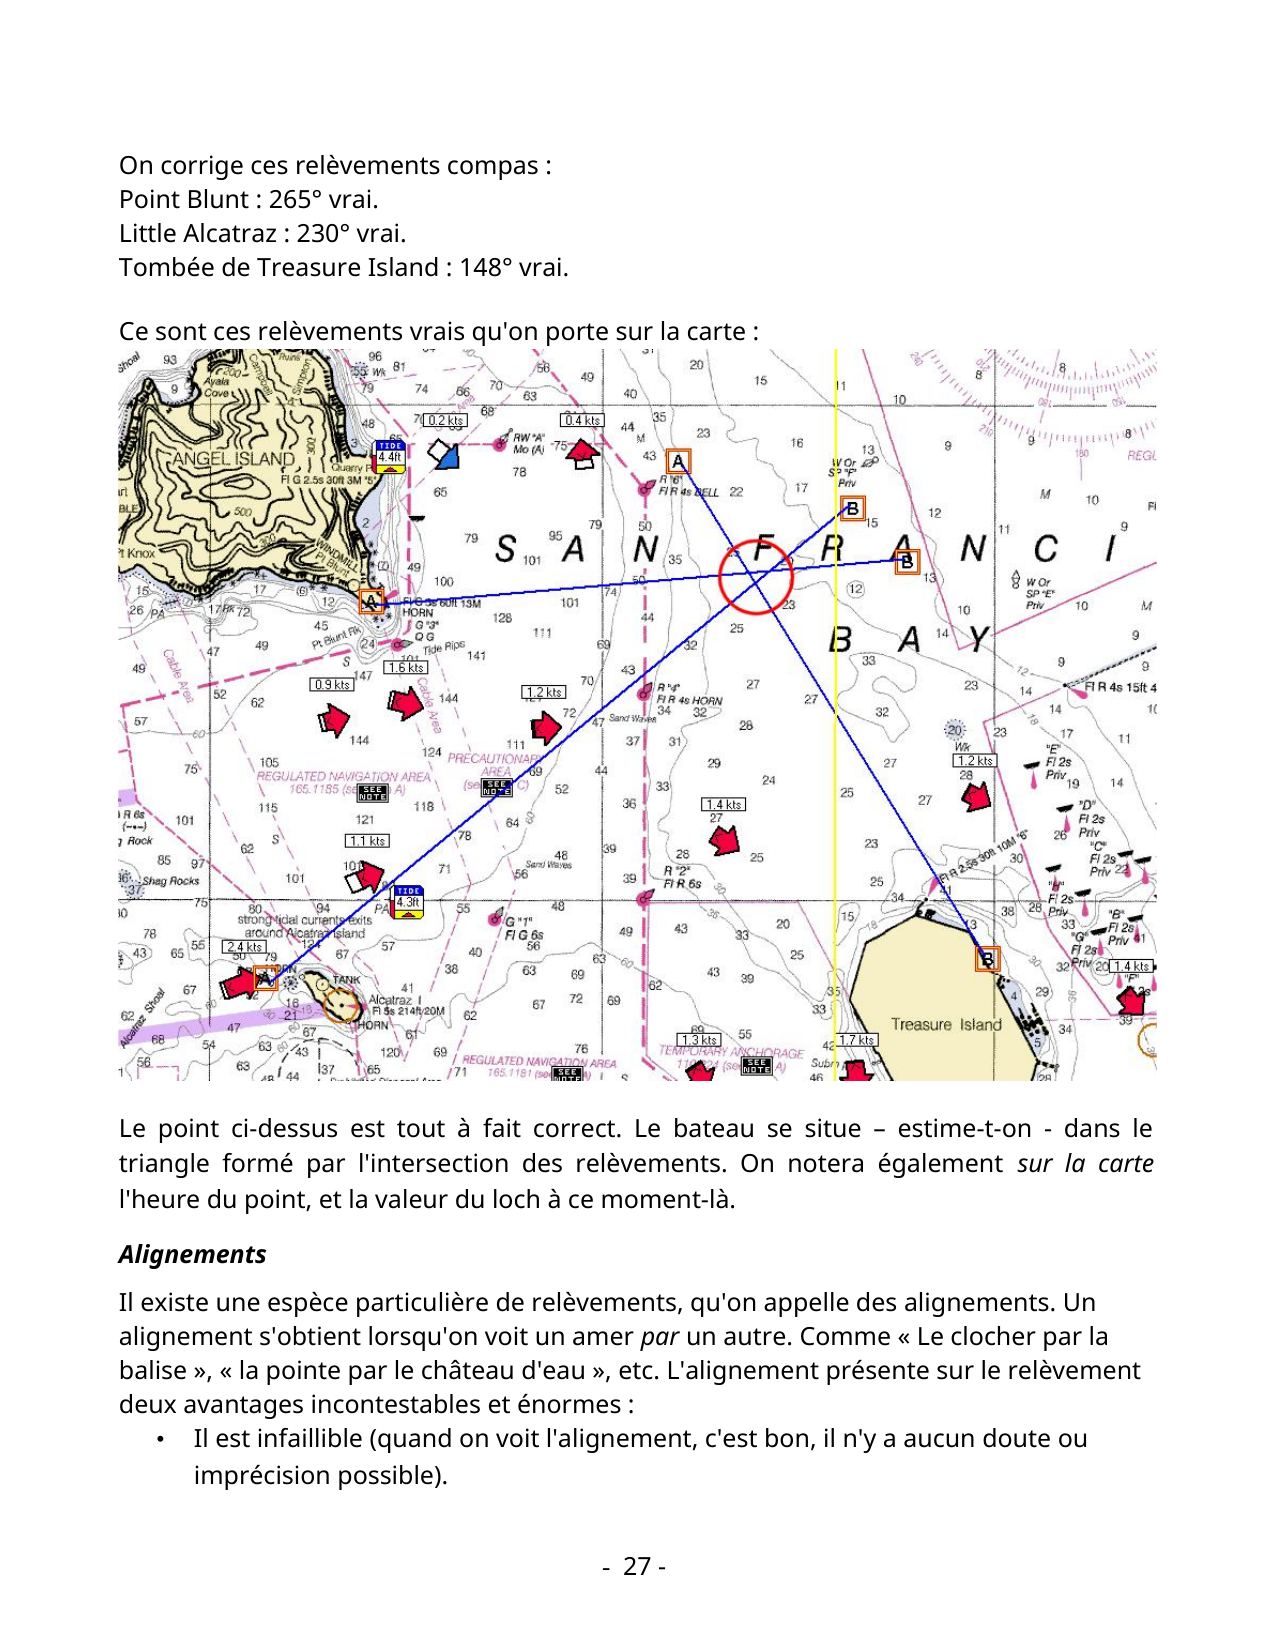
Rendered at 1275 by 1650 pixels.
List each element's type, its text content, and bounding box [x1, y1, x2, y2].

text Alignements [119, 1237, 1156, 1271]
text Le point ci-dessus est tout à fait correct. Le bateau se situe – estime-t-on - dans le triangle formé par l'intersection des relèvements. On notera également sur la carte l'heure du point, et la valeur du loch à ce moment-là. [119, 1110, 1154, 1216]
text Point Blunt : 265° vrai. [119, 181, 1156, 216]
text Little Alcatraz : 230° vrai. [119, 216, 1156, 249]
text Il existe une espèce particulière de relèvements, qu'on appelle des alignements. Un alignement s'obtient lorsqu'on voit un amer par un autre. Comme « Le clocher par la balise », « la pointe par le château d'eau », etc. L'alignement présente sur le relèvement deux avantages incontestables et énormes : [119, 1284, 1156, 1420]
list 27 - [602, 1549, 1156, 1583]
text Tombée de Treasure Island : 148° vrai. [119, 249, 1156, 284]
picture [118, 349, 1157, 1081]
list Il est infaillible (quand on voit l'alignement, c'est bon, il n'y a aucun doute ou imprécision possible). [156, 1421, 1154, 1492]
text On corrige ces relèvements compas : [119, 147, 1156, 181]
text Ce sont ces relèvements vrais qu'on porte sur la carte : [119, 314, 1156, 348]
